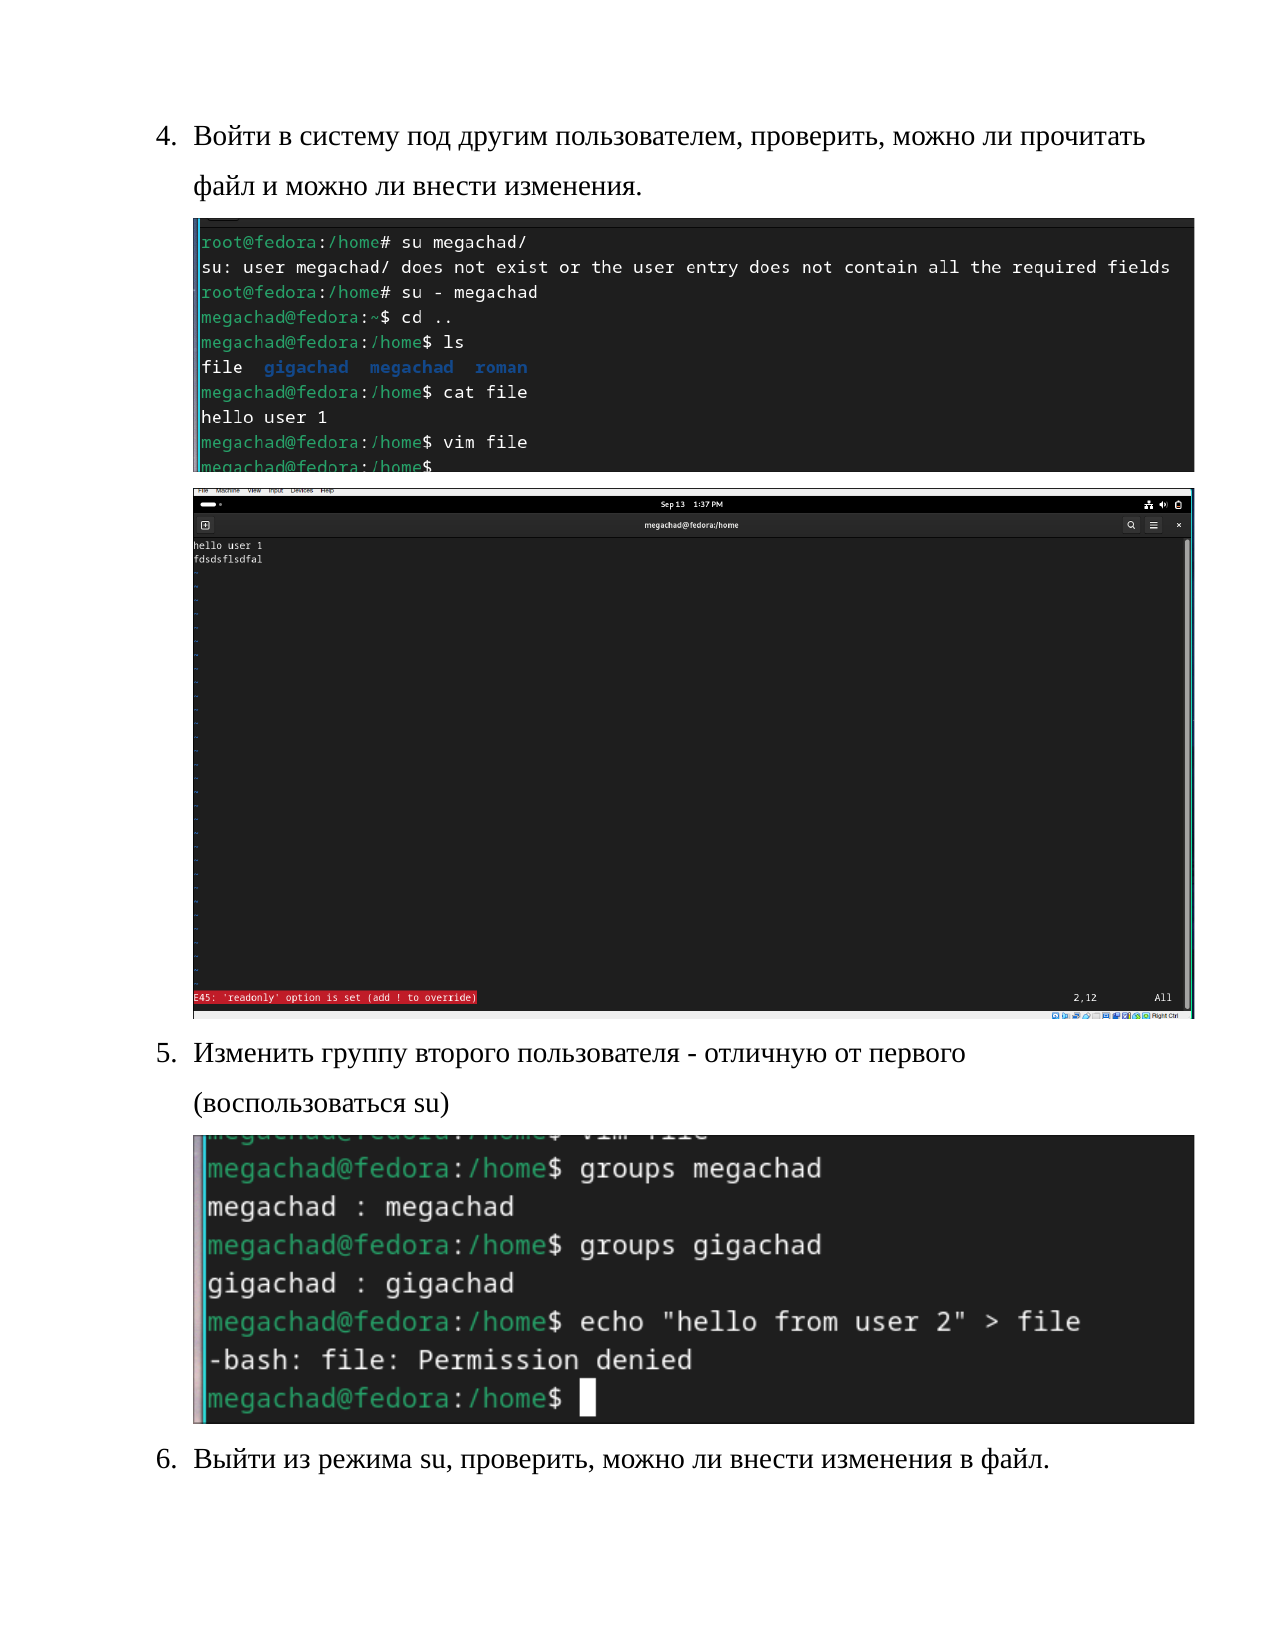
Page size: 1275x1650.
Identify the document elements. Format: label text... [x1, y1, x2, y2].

picture [193, 488, 1195, 1019]
list Изменить группу второго пользователя - отличную от первого (воспользоваться su) [156, 1035, 1157, 1119]
picture [193, 218, 1195, 472]
list Войти в систему под другим пользователем, проверить, можно ли прочитать файл и можно ли внести изменения. [156, 118, 1157, 202]
picture [193, 1135, 1195, 1424]
list Выйти из режима su, проверить, можно ли внести изменения в файл. [156, 1441, 1157, 1474]
